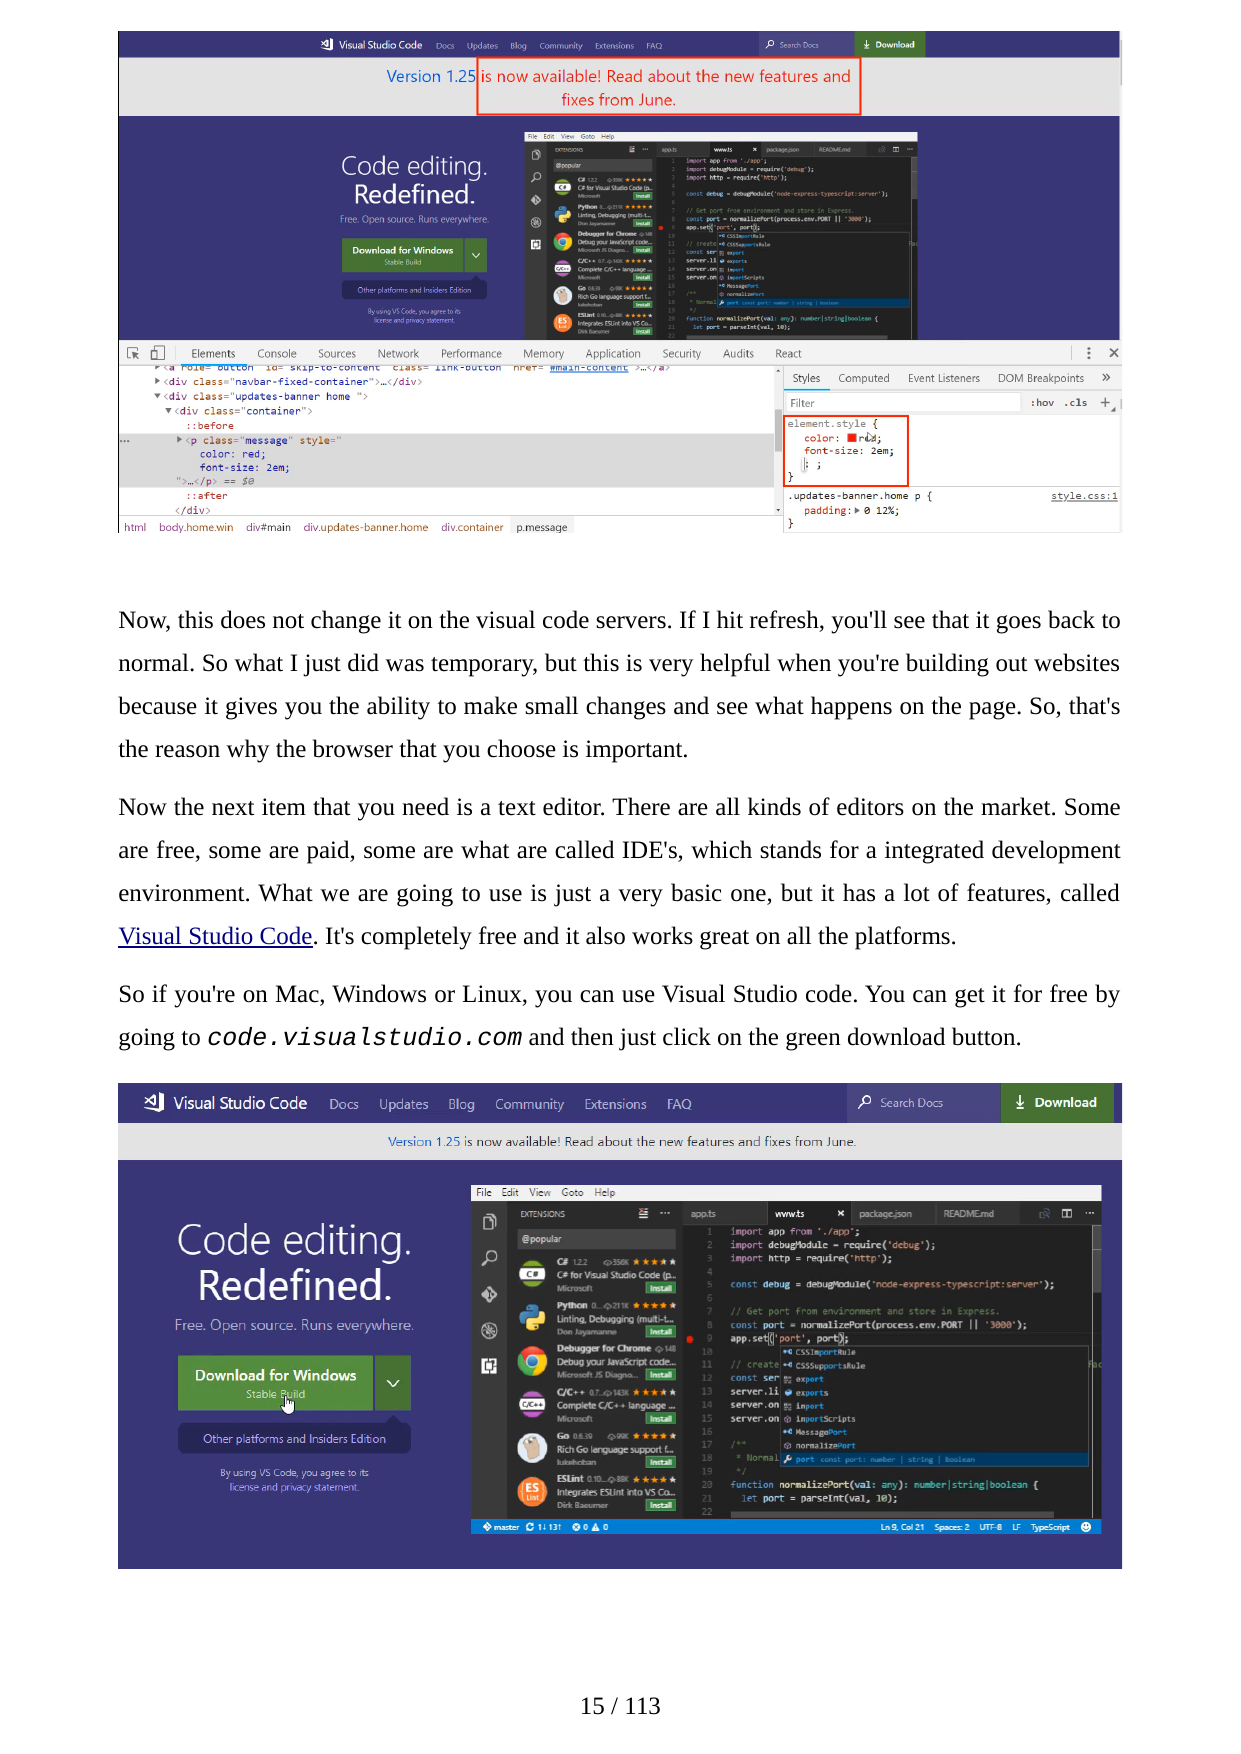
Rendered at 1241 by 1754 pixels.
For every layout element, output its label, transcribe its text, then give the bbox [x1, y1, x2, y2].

text Now the next item that you need is a text editor. There are all kinds of editors on the market. Some are free, some are paid, some are what are called IDE's, which stands for a integrated development environment. What we are going to use is just a very basic one, but it has a lot of features, called Visual Studio Code. It's completely free and it also works great on all the platforms. [118, 792, 1122, 950]
text Now, this does not change it on the visual code servers. If I hit refresh, you'll see that it goes back to normal. So what I just did was temporary, but this is very helpful when you're building out websites because it gives you the ability to make small changes and see what happens on the page. So, that's the reason why the browser that you choose is important. [118, 605, 1122, 763]
picture [118, 31, 1123, 533]
text So if you're on Mac, Windows or Linux, you can use Visual Studio code. You can get it for free by going to code.visualstudio.com and then just click on the green download button. [118, 979, 1122, 1053]
picture [118, 1083, 1123, 1569]
